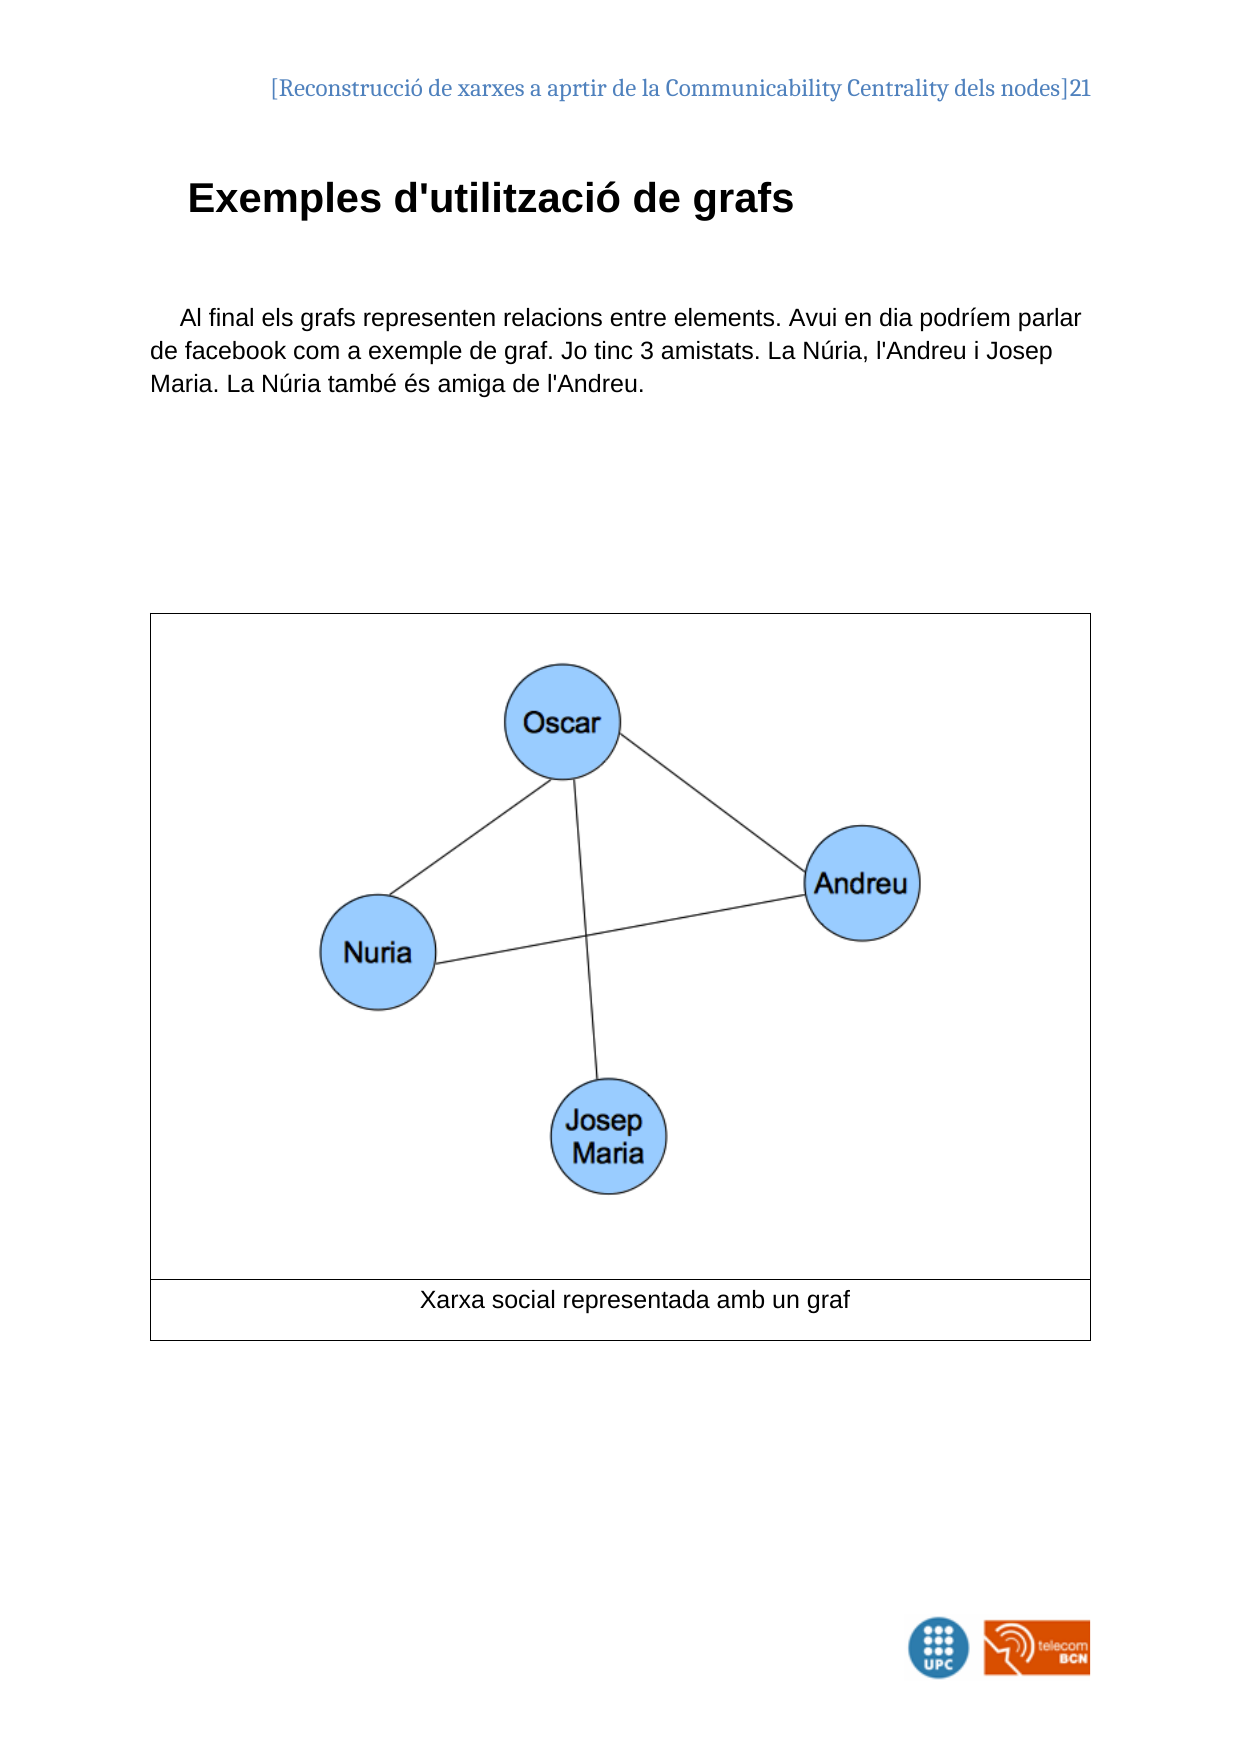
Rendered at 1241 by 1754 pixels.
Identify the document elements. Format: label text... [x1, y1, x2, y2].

table_header [151, 614, 1090, 1219]
text Al final els grafs representen relacions entre elements. Avui en dia podríem parlar de facebook com a exemple de graf. Jo tinc 3 amistats. La Núria, l'Andreu i Josep Maria. La Núria també és amiga de l'Andreu. [150, 303, 1090, 397]
picture [278, 618, 962, 1220]
table_cell Xarxa social representada amb un graf [151, 1280, 1090, 1340]
table_header [151, 1220, 1090, 1279]
subtitle Exemples d'utilització de grafs [187, 173, 1090, 221]
picture [904, 1614, 1091, 1681]
